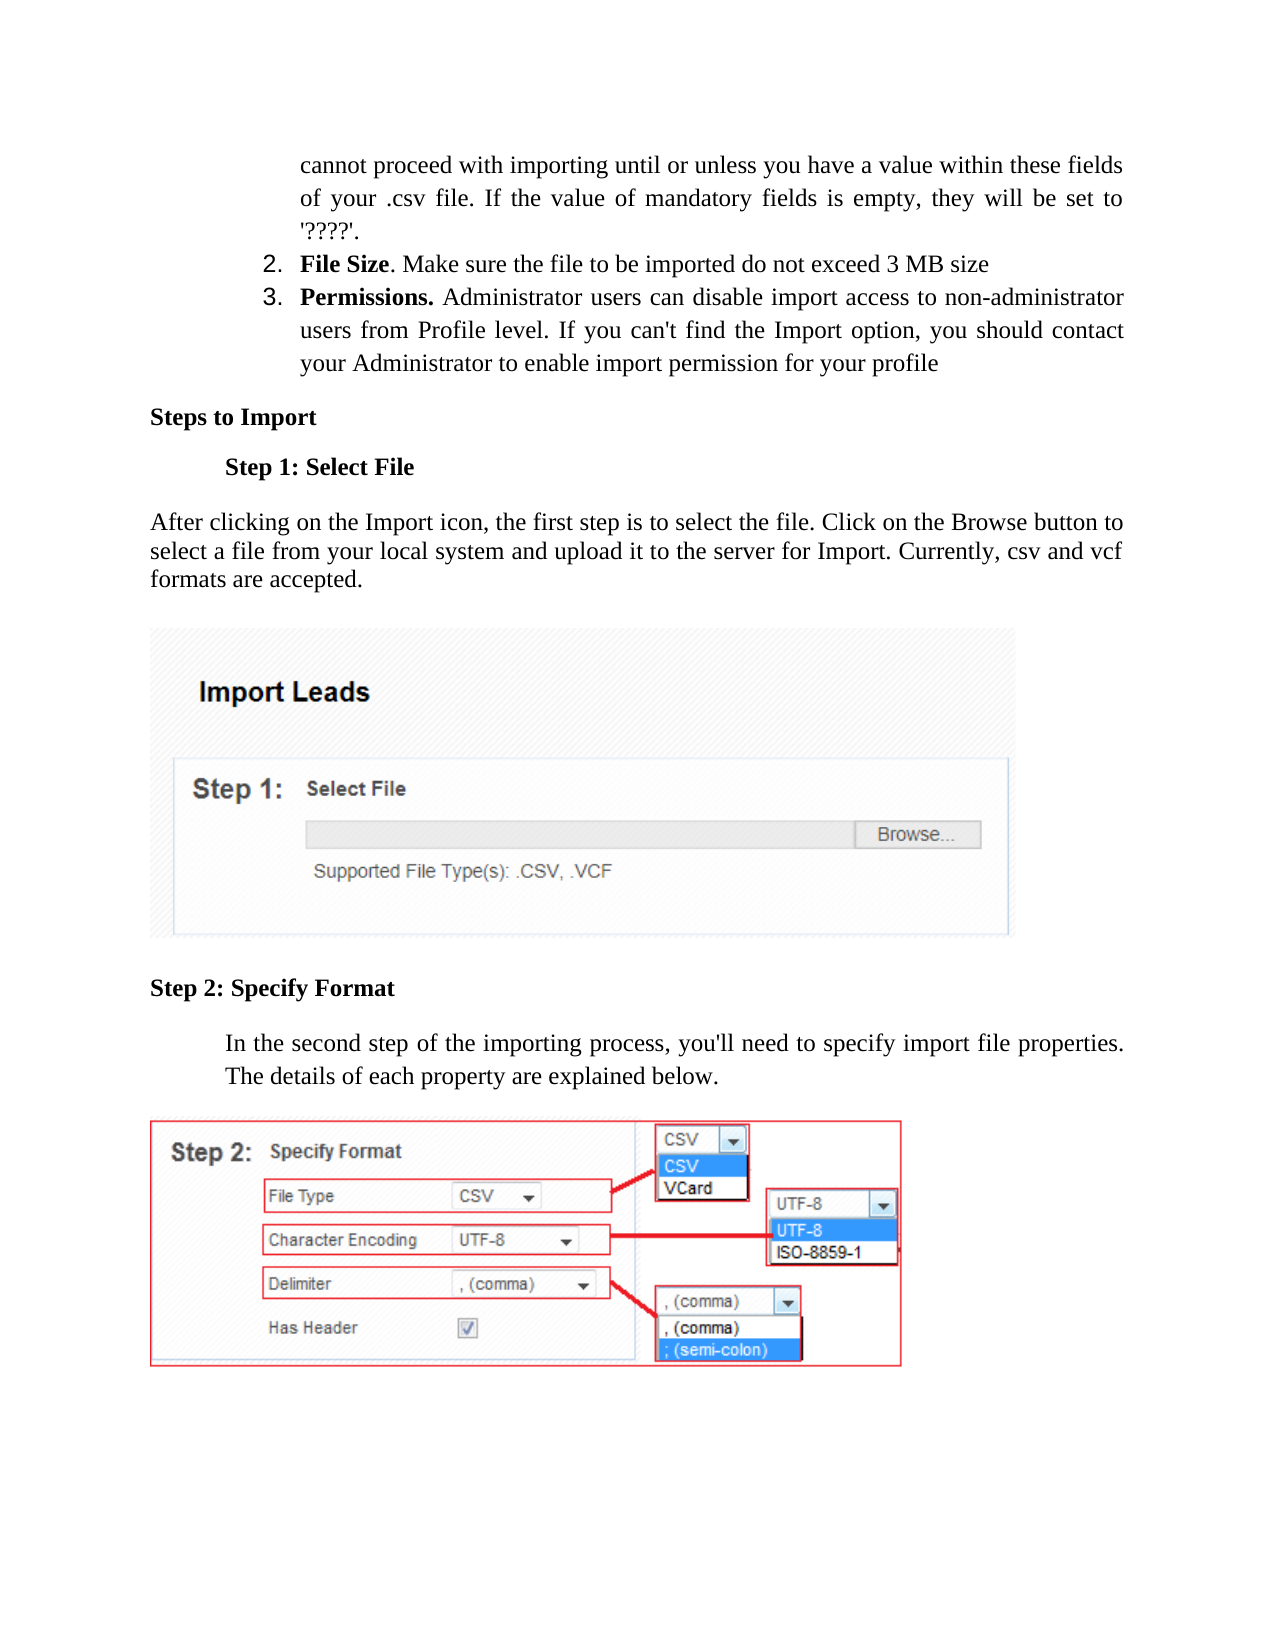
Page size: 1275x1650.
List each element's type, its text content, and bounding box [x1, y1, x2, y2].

list File Size. Make sure the file to be imported do not exceed 3 MB size [262, 249, 1125, 278]
picture [150, 628, 1016, 938]
picture [150, 1116, 905, 1370]
list Permissions. Administrator users can disable import access to non-administrator users from Profile level. If you can't find the Import option, you should contact your Administrator to enable import permission for your profile [262, 282, 1125, 377]
text After clicking on the Import icon, the first step is to select the file. Click on the Browse button to select a file from your local system and upload it to the server for Import. Currently, csv and vcf formats are accepted. [150, 507, 1125, 593]
subtitle Steps to Import [150, 402, 1125, 431]
subtitle In the second step of the importing process, you'll need to specify import file properties. The details of each property are explained below. [225, 1028, 1125, 1090]
list cannot proceed with importing until or unless you have a value within these fields of your .csv file. If the value of mandatory fields is empty, they will be set to '????'. [262, 150, 1125, 245]
subtitle Step 2: Specify Format [150, 973, 1125, 1001]
subtitle Step 1: Select File [150, 452, 1125, 481]
